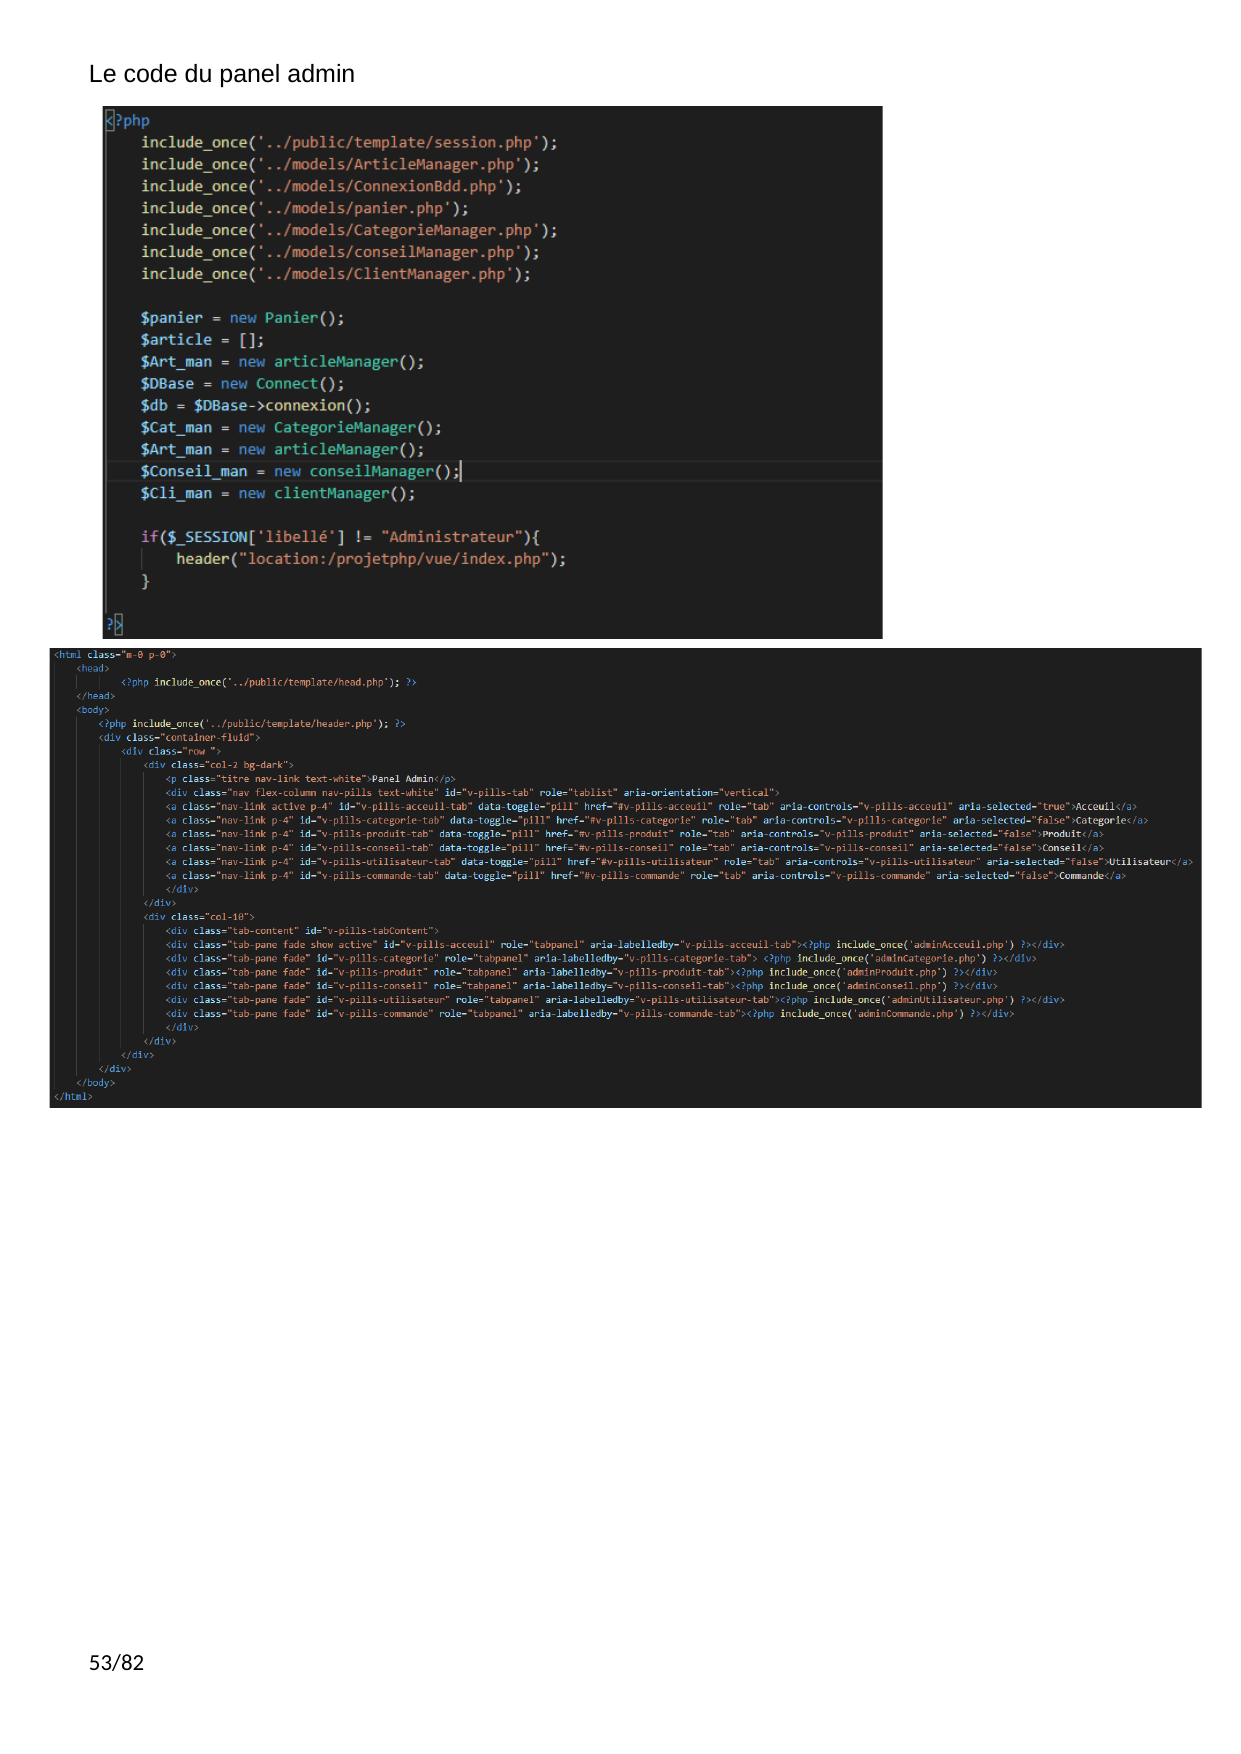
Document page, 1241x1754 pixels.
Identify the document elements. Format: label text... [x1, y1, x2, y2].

picture [102, 106, 883, 639]
text Le code du panel admin [89, 59, 1092, 88]
picture [49, 648, 1202, 1108]
